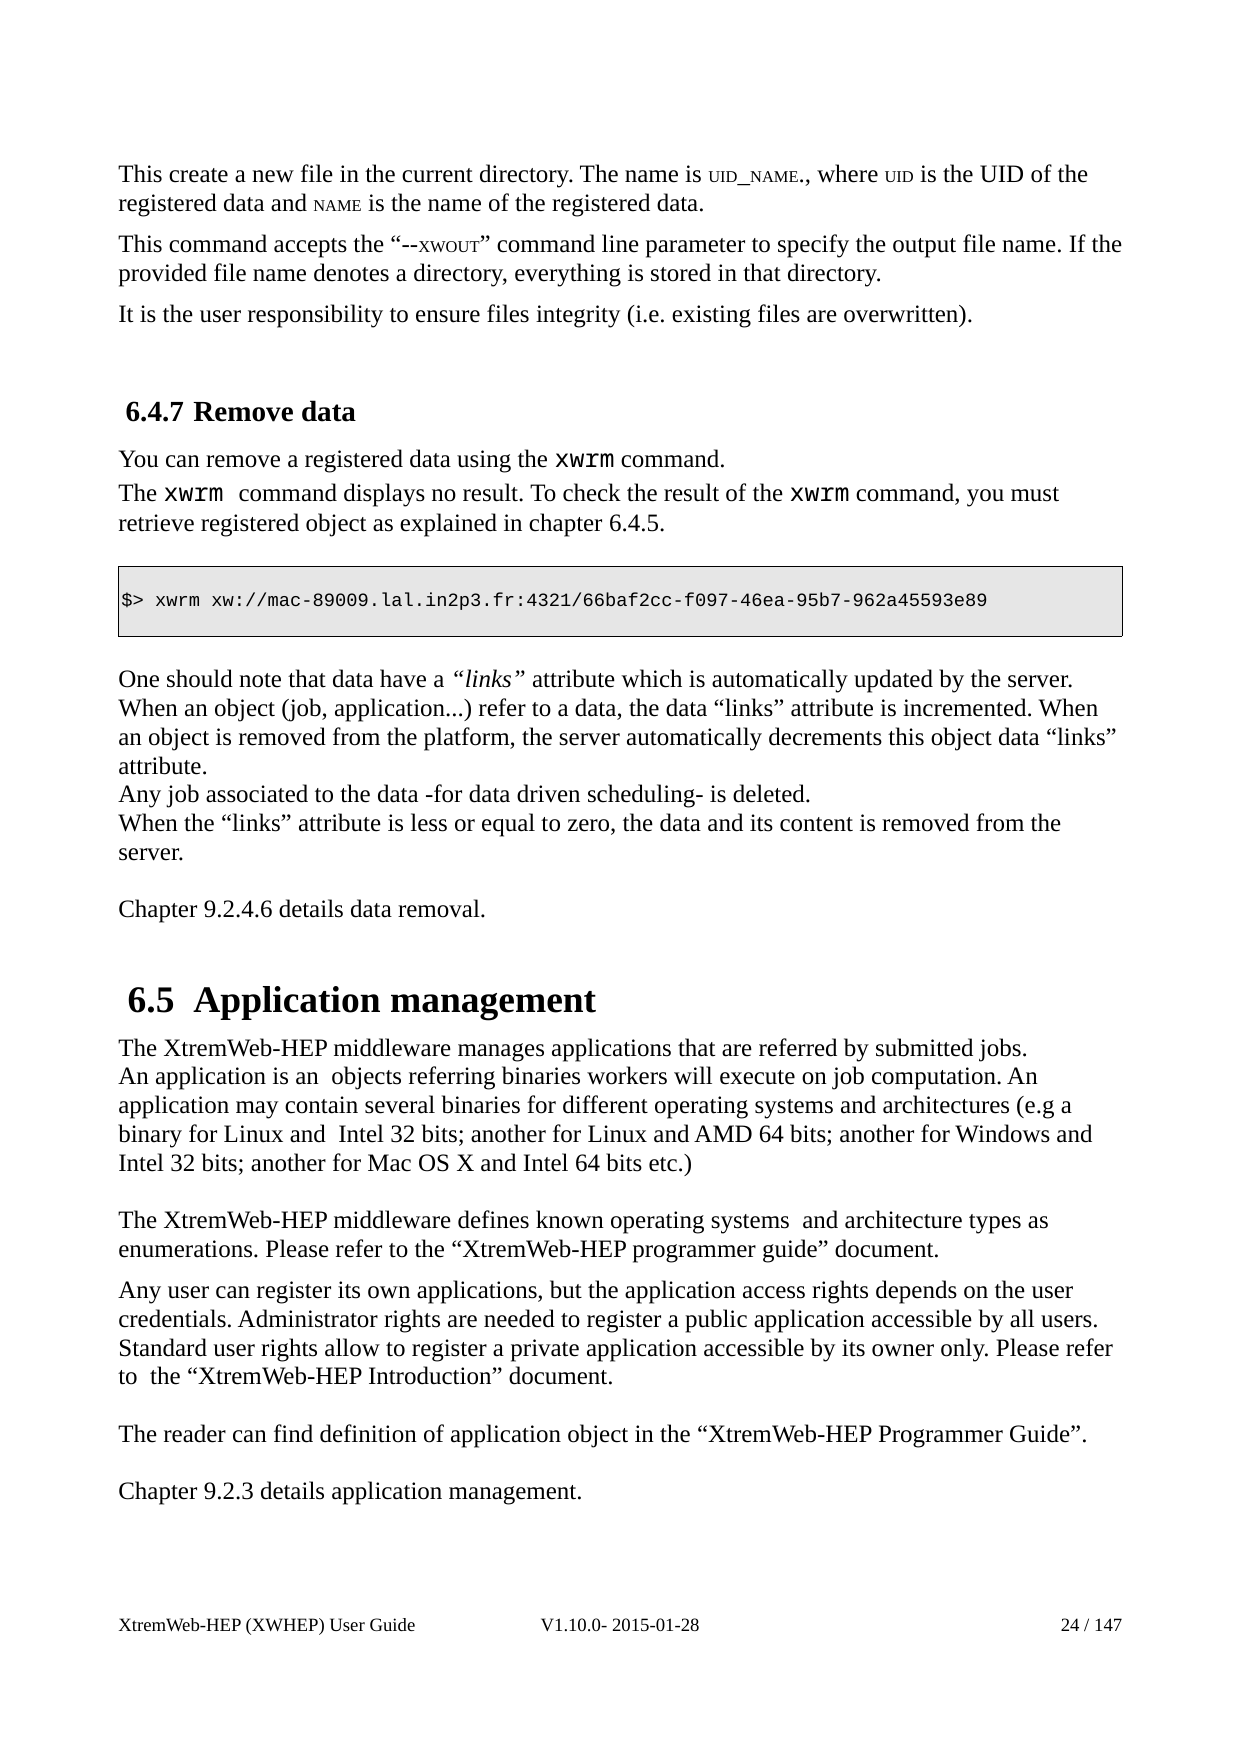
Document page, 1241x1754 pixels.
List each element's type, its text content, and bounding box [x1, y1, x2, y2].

text Any user can register its own applications, but the application access rights depends on the user credentials. Administrator rights are needed to register a public application accessible by all users. Standard user rights allow to register a private application accessible by its owner only. Please refer to the “XtremWeb-HEP Introduction” document. [118, 1275, 1122, 1390]
text The XtremWeb-HEP middleware defines known operating systems and architecture types as enumerations. Please refer to the “XtremWeb-HEP programmer guide” document. [118, 1205, 1122, 1263]
text This command accepts the “--xwout” command line parameter to specify the output file name. If the provided file name denotes a directory, everything is stored in that directory. [118, 229, 1122, 287]
text One should note that data have a “links” attribute which is automatically updated by the server. When an object (job, application...) refer to a data, the data “links” attribute is incremented. When an object is removed from the platform, the server automatically decrements this object data “links” attribute. [118, 664, 1122, 779]
text The xwrm command displays no result. To check the result of the xwrm command, you must retrieve registered object as explained in chapter 6.4.5. [118, 474, 1122, 537]
text You can remove a registered data using the xwrm command. [118, 440, 1122, 474]
text When the “links” attribute is less or equal to zero, the data and its content is removed from the server. [118, 808, 1122, 866]
text The reader can find definition of application object in the “XtremWeb-HEP Programmer Guide”. [118, 1419, 1122, 1448]
text Chapter 9.2.3 details application management. [118, 1476, 1122, 1505]
text An application is an objects referring binaries workers will execute on job computation. An application may contain several binaries for different operating systems and architectures (e.g a binary for Linux and Intel 32 bits; another for Linux and AMD 64 bits; another for Windows and Intel 32 bits; another for Mac OS X and Intel 64 bits etc.) [118, 1061, 1122, 1176]
text It is the user responsibility to ensure files integrity (i.e. existing files are overwritten). [118, 299, 1122, 328]
text $> xwrm xw://mac-89009.lal.in2p3.fr:4321/66baf2cc-f097-46ea-95b7-962a45593e89 [119, 587, 1122, 608]
subtitle Application management [118, 977, 1122, 1020]
text The XtremWeb-HEP middleware manages applications that are referred by submitted jobs. [118, 1033, 1122, 1061]
text This create a new file in the current directory. The name is uid_name., where uid is the UID of the registered data and name is the name of the registered data. [118, 159, 1122, 217]
text Chapter 9.2.4.6 details data removal. [118, 894, 1122, 923]
subtitle Remove data [118, 394, 1122, 428]
text Any job associated to the data -for data driven scheduling- is deleted. [118, 779, 1122, 808]
